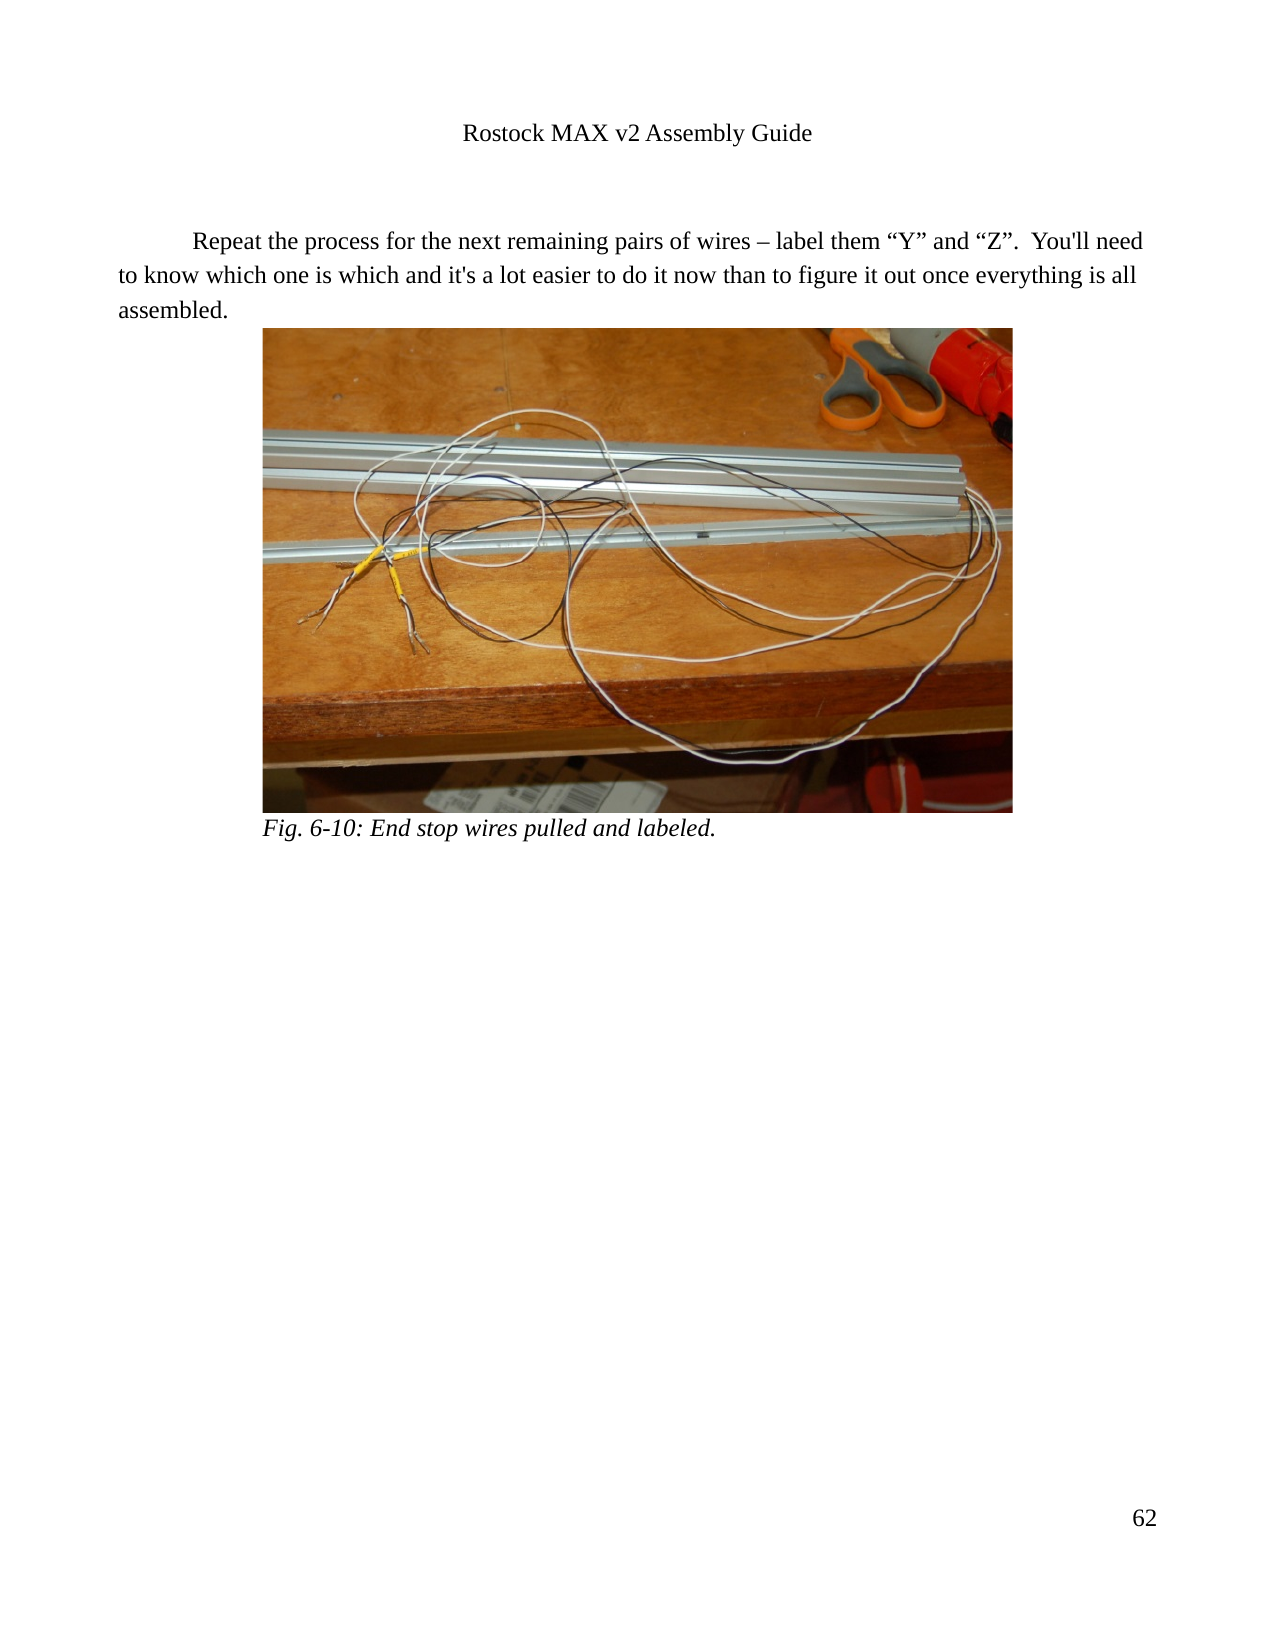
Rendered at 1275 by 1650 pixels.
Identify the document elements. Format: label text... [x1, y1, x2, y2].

text Fig. 6-10: End stop wires pulled and labeled. [262, 813, 1012, 842]
text Repeat the process for the next remaining pairs of wires – label them “Y” and “Z”. You'll need to know which one is which and it's a lot easier to do it now than to figure it out once everything is all assembled. [118, 226, 1157, 328]
picture [262, 328, 1013, 813]
